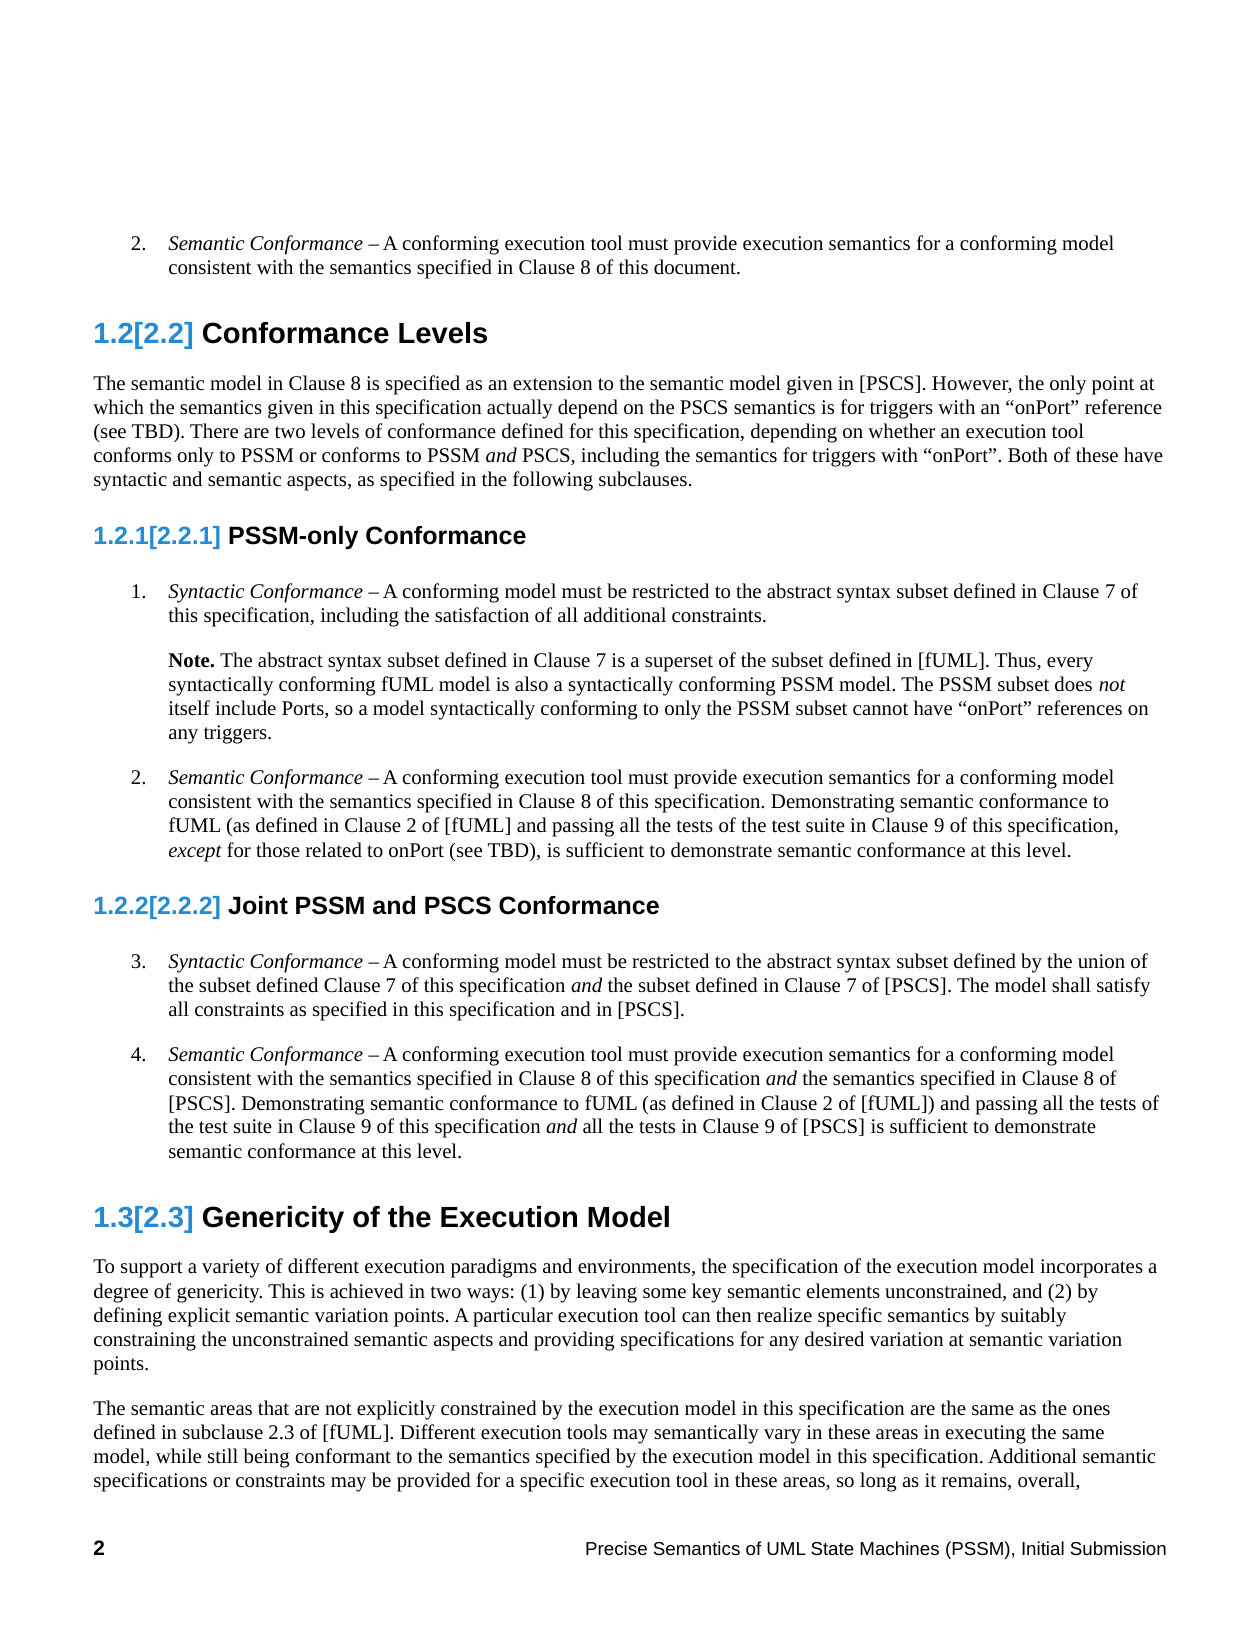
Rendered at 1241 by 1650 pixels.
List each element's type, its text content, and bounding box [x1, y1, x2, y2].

list Semantic Conformance – A conforming execution tool must provide execution semantics for a conforming model consistent with the semantics specified in Clause 8 of this specification. Demonstrating semantic conformance to fUML (as defined in Clause 2 of [fUML] and passing all the tests of the test suite in Clause 9 of this specification, except for those related to onPort (see TBD), is sufficient to demonstrate semantic conformance at this level. [131, 765, 1164, 862]
list Note. The abstract syntax subset defined in Clause 7 is a superset of the subset defined in [fUML]. Thus, every syntactically conforming fUML model is also a syntactically conforming PSSM model. The PSSM subset does not itself include Ports, so a model syntactically conforming to only the PSSM subset cannot have “onPort” references on any triggers. [131, 648, 1164, 744]
text The semantic model in Clause 8 is specified as an extension to the semantic model given in [PSCS]. However, the only point at which the semantics given in this specification actually depend on the PSCS semantics is for triggers with an “onPort” reference (see TBD). There are two levels of conformance defined for this specification, depending on whether an execution tool conforms only to PSSM or conforms to PSSM and PSCS, including the semantics for triggers with “onPort”. Both of these have syntactic and semantic aspects, as specified in the following subclauses. [93, 371, 1164, 491]
subtitle Genericity of the Execution Model [93, 1198, 1164, 1233]
text To support a variety of different execution paradigms and environments, the specification of the execution model incorporates a degree of genericity. This is achieved in two ways: (1) by leaving some key semantic elements unconstrained, and (2) by defining explicit semantic variation points. A particular execution tool can then realize specific semantics by suitably constraining the unconstrained semantic aspects and providing specifications for any desired variation at semantic variation points. [93, 1254, 1164, 1375]
list Syntactic Conformance – A conforming model must be restricted to the abstract syntax subset defined in Clause 7 of this specification, including the satisfaction of all additional constraints. [131, 579, 1164, 627]
text The semantic areas that are not explicitly constrained by the execution model in this specification are the same as the ones defined in subclause 2.3 of [fUML]. Different execution tools may semantically vary in these areas in executing the same model, while still being conformant to the semantics specified by the execution model in this specification. Additional semantic specifications or constraints may be provided for a specific execution tool in these areas, so long as it remains, overall, [93, 1396, 1164, 1492]
list Semantic Conformance – A conforming execution tool must provide execution semantics for a conforming model consistent with the semantics specified in Clause 8 of this document. [131, 231, 1164, 279]
list Semantic Conformance – A conforming execution tool must provide execution semantics for a conforming model consistent with the semantics specified in Clause 8 of this specification and the semantics specified in Clause 8 of [PSCS]. Demonstrating semantic conformance to fUML (as defined in Clause 2 of [fUML]) and passing all the tests of the test suite in Clause 9 of this specification and all the tests in Clause 9 of [PSCS] is sufficient to demonstrate semantic conformance at this level. [131, 1042, 1164, 1163]
list Syntactic Conformance – A conforming model must be restricted to the abstract syntax subset defined by the union of the subset defined Clause 7 of this specification and the subset defined in Clause 7 of [PSCS]. The model shall satisfy all constraints as specified in this specification and in [PSCS]. [131, 949, 1164, 1021]
subtitle Joint PSSM and PSCS Conformance [93, 891, 1164, 920]
subtitle Conformance Levels [93, 314, 1164, 350]
subtitle PSSM-only Conformance [93, 521, 1164, 550]
